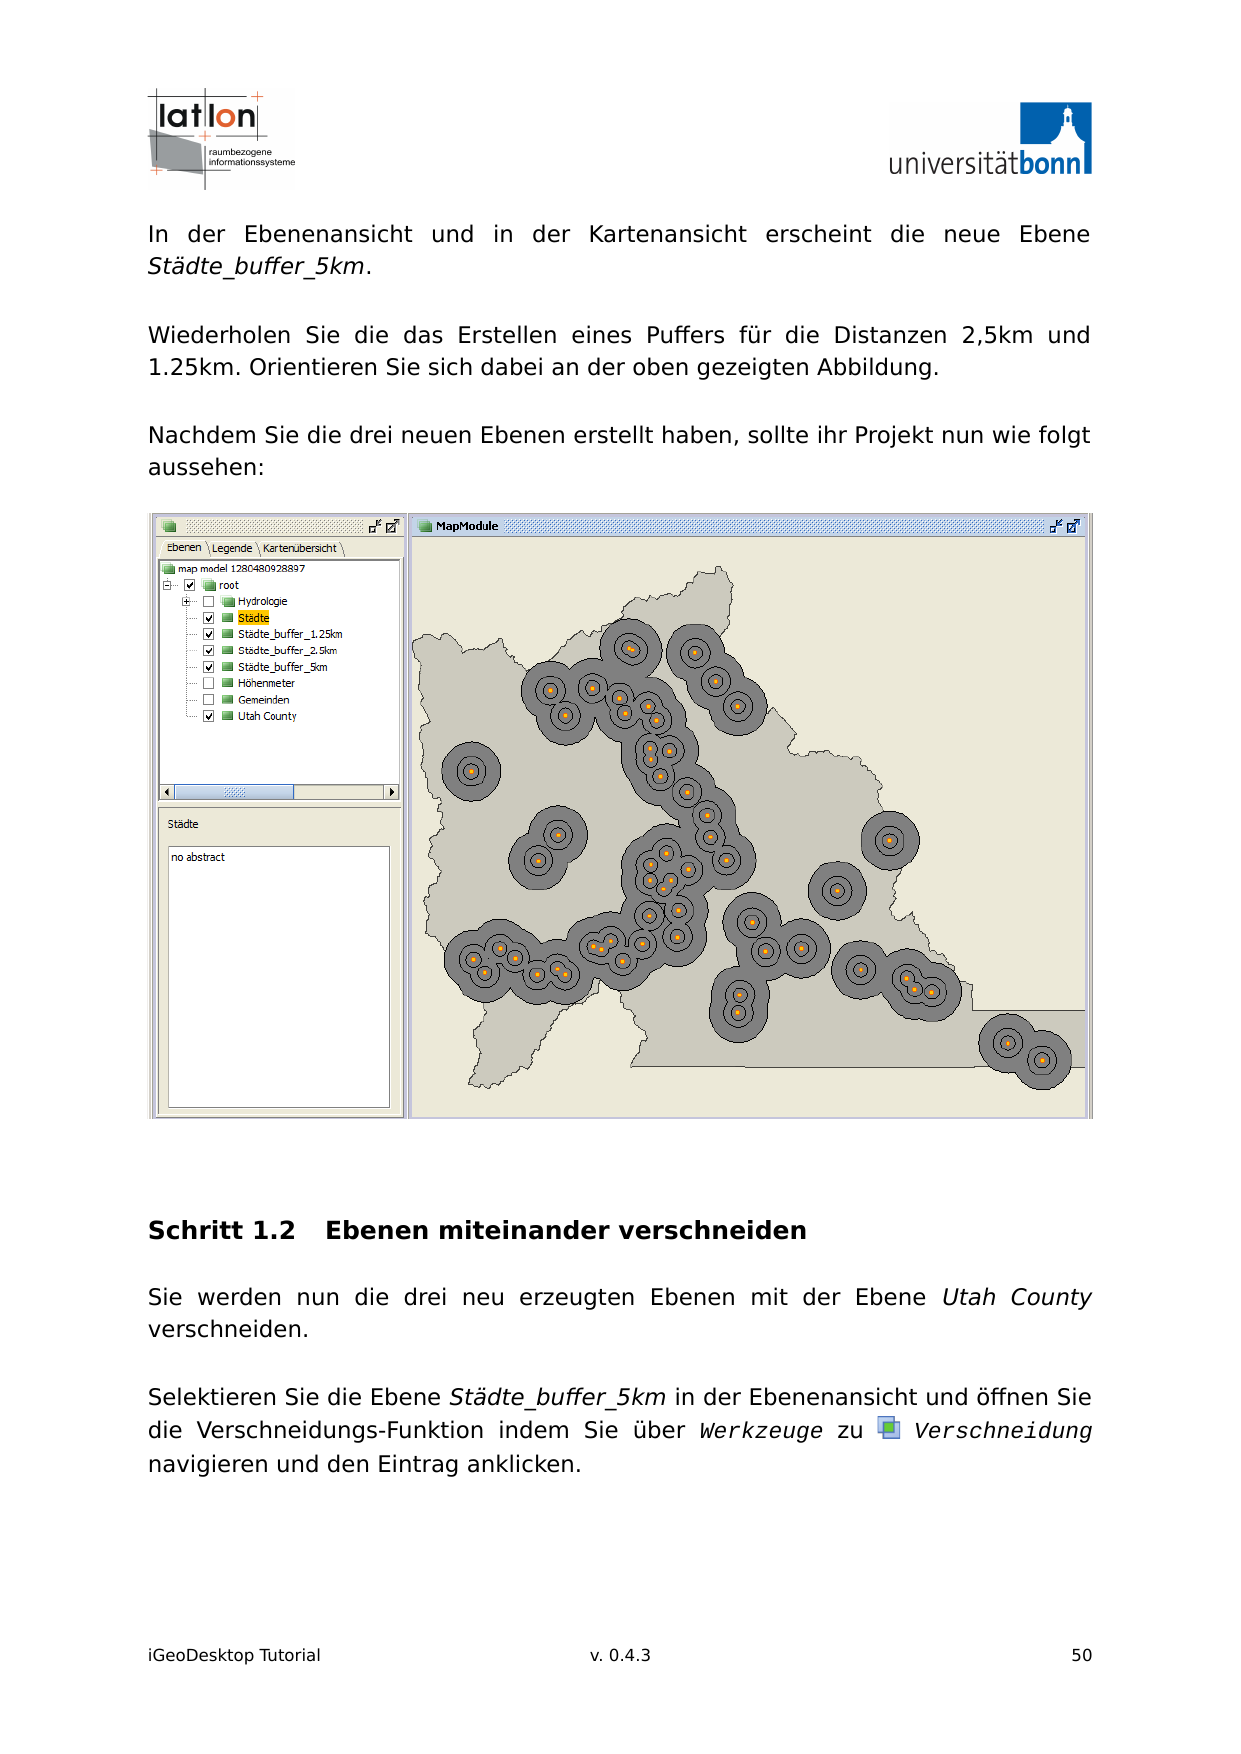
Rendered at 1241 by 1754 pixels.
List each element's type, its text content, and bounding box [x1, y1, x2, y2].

text Selektieren Sie die Ebene Städte_buffer_5km in der Ebenenansicht und öffnen Sie die Verschneidungs-Funktion indem Sie über Werkzeuge zu Verschneidung navigieren und den Eintrag anklicken. [148, 1384, 1092, 1478]
picture [877, 1416, 901, 1439]
picture [147, 513, 1093, 1119]
text In der Ebenenansicht und in der Kartenansicht erscheint die neue Ebene Städte_buffer_5km. [148, 221, 1092, 280]
subtitle Ebenen miteinander verschneiden [148, 1216, 1092, 1245]
text Wiederholen Sie die das Erstellen eines Puffers für die Distanzen 2,5km und 1.25km. Orientieren Sie sich dabei an der oben gezeigten Abbildung. [148, 322, 1092, 381]
text Nachdem Sie die drei neuen Ebenen erstellt haben, sollte ihr Projekt nun wie folgt aussehen: [148, 423, 1092, 481]
picture [147, 88, 295, 190]
picture [889, 102, 1093, 174]
text Sie werden nun die drei neu erzeugten Ebenen mit der Ebene Utah County verschneiden. [148, 1284, 1092, 1342]
